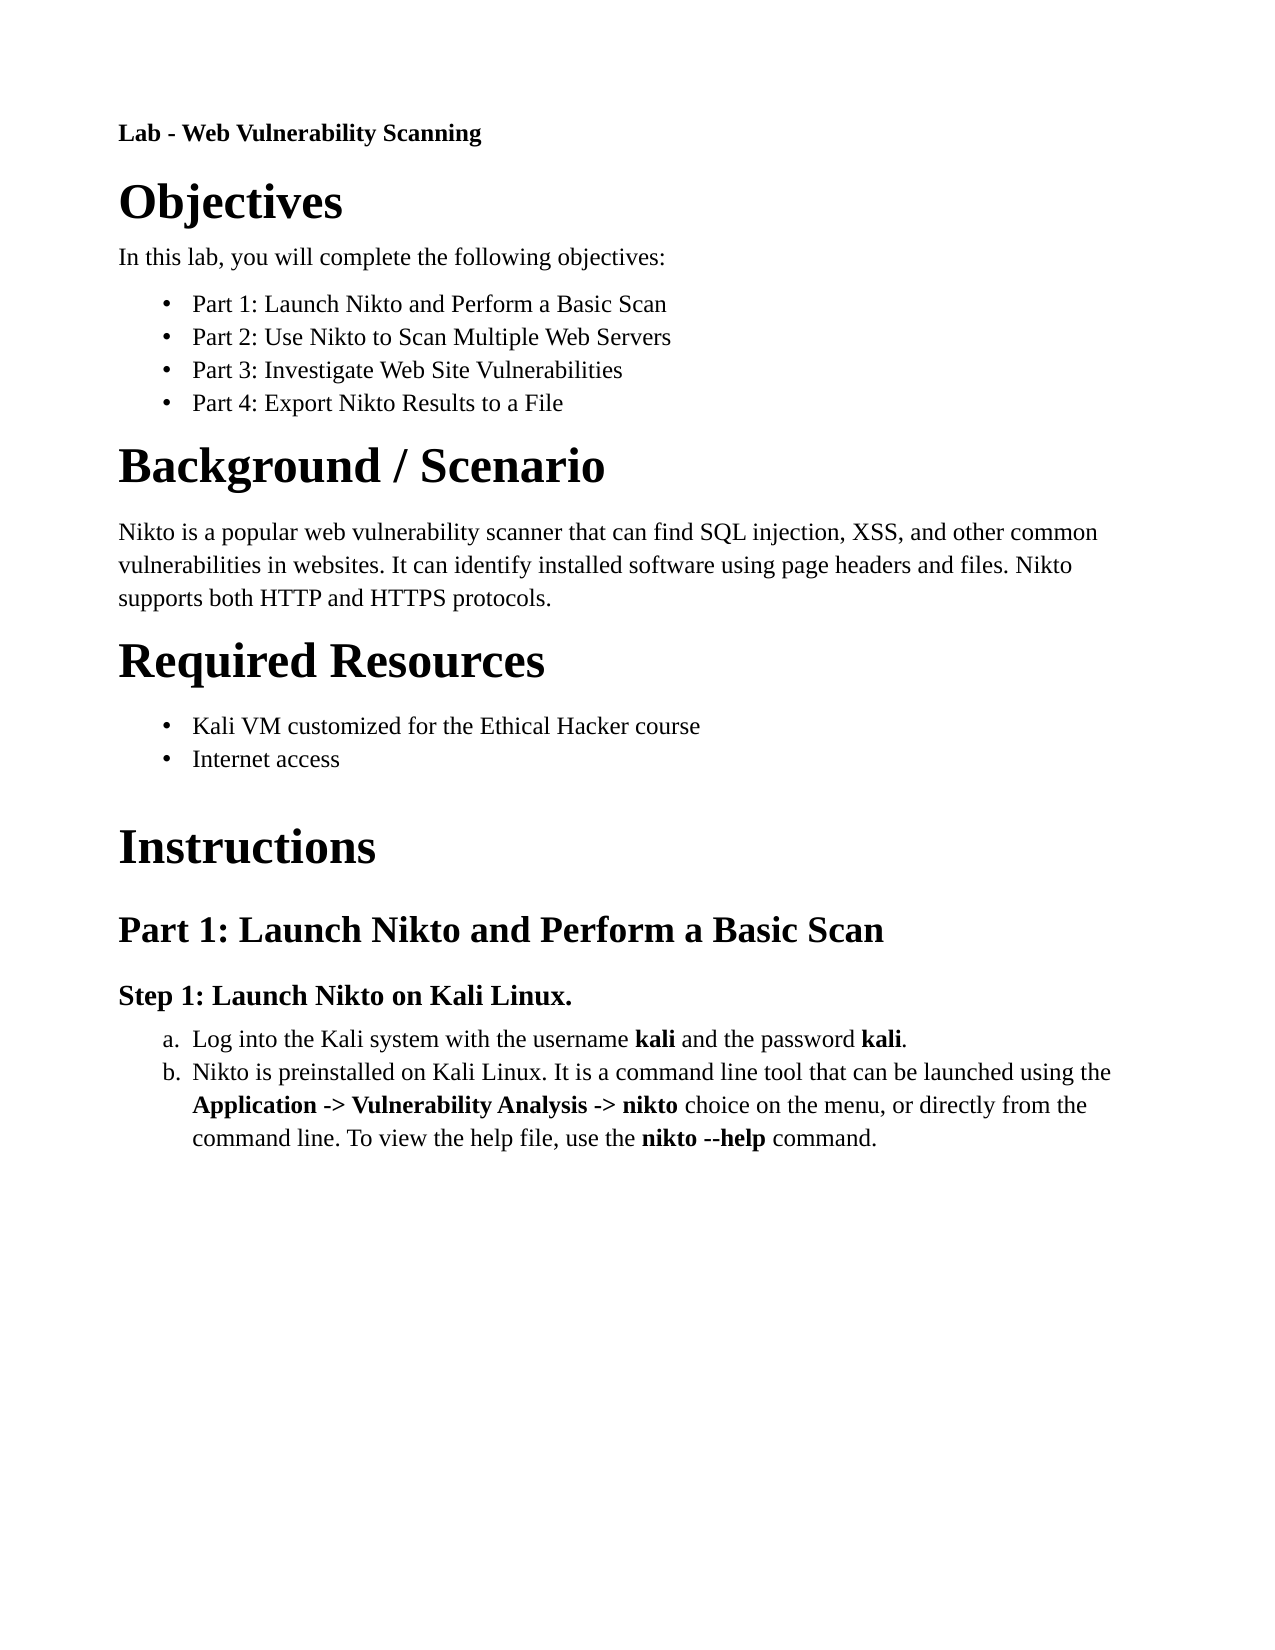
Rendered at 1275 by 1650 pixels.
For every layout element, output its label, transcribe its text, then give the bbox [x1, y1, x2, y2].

subtitle Objectives [118, 172, 1157, 229]
list Nikto is preinstalled on Kali Linux. It is a command line tool that can be launched using the Application -> Vulnerability Analysis -> nikto choice on the menu, or directly from the command line. To view the help file, use the nikto --help command. [162, 1057, 1157, 1152]
text Nikto is a popular web vulnerability scanner that can find SQL injection, XSS, and other common vulnerabilities in websites. It can identify installed software using page headers and files. Nikto supports both HTTP and HTTPS protocols. [118, 517, 1157, 612]
text In this lab, you will complete the following objectives: [118, 242, 1157, 271]
text Lab - Web Vulnerability Scanning [118, 118, 1157, 147]
subtitle Required Resources [118, 630, 1157, 688]
subtitle Background / Scenario [118, 436, 1157, 494]
subtitle Instructions [118, 817, 1157, 874]
list Part 1: Launch Nikto and Perform a Basic Scan [162, 289, 1157, 318]
list Part 2: Use Nikto to Scan Multiple Web Servers [162, 322, 1157, 351]
subtitle Part 1: Launch Nikto and Perform a Basic Scan [118, 907, 1157, 951]
subtitle Step 1: Launch Nikto on Kali Linux. [118, 978, 1157, 1011]
list Part 3: Investigate Web Site Vulnerabilities [162, 356, 1157, 384]
list Internet access [162, 744, 1157, 773]
list Log into the Kali system with the username kali and the password kali. [162, 1024, 1157, 1052]
list Part 4: Export Nikto Results to a File [162, 388, 1157, 417]
list Kali VM customized for the Ethical Hacker course [162, 711, 1157, 740]
